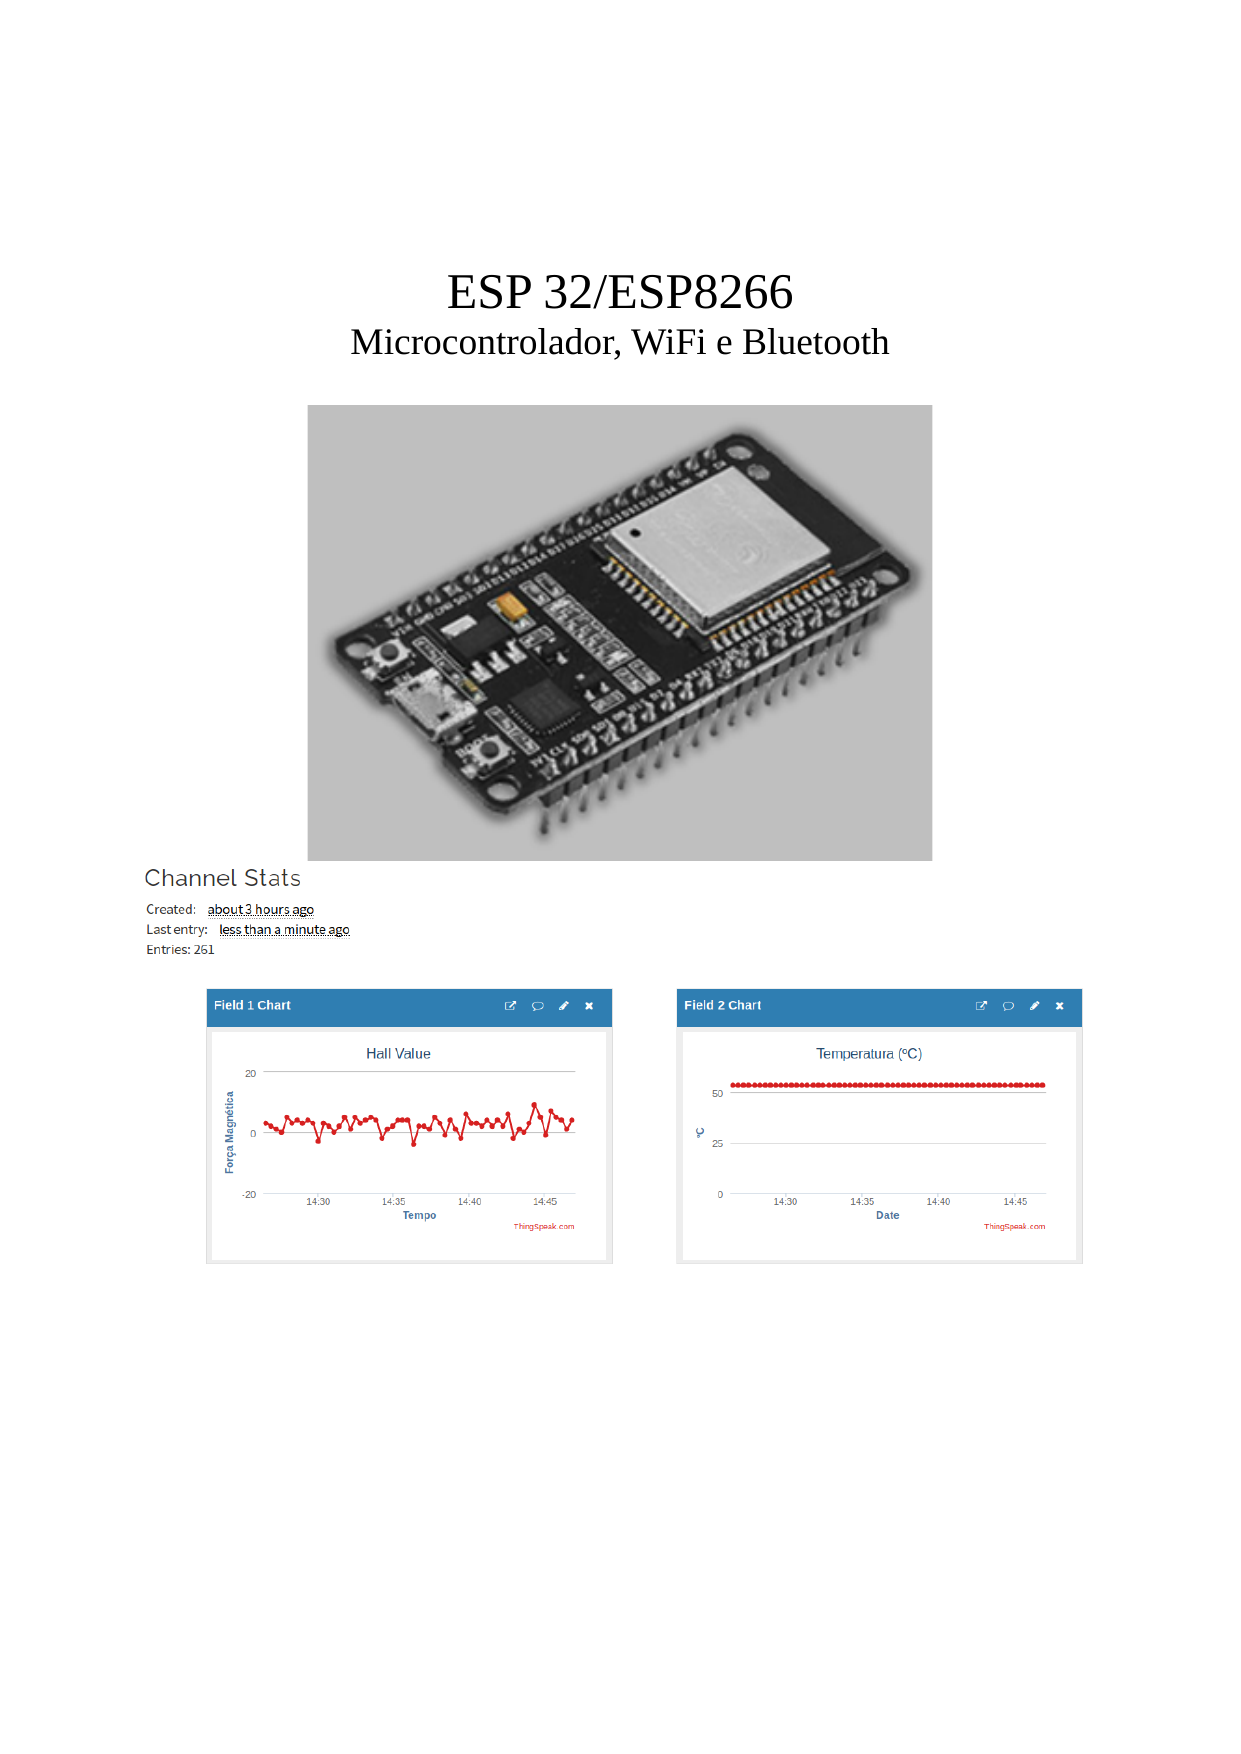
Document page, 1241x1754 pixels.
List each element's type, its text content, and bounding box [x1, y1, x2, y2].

text ESP 32/ESP8266 [118, 262, 1122, 319]
text Microcontrolador, WiFi e Bluetooth [118, 319, 1122, 362]
picture [118, 405, 1123, 1278]
